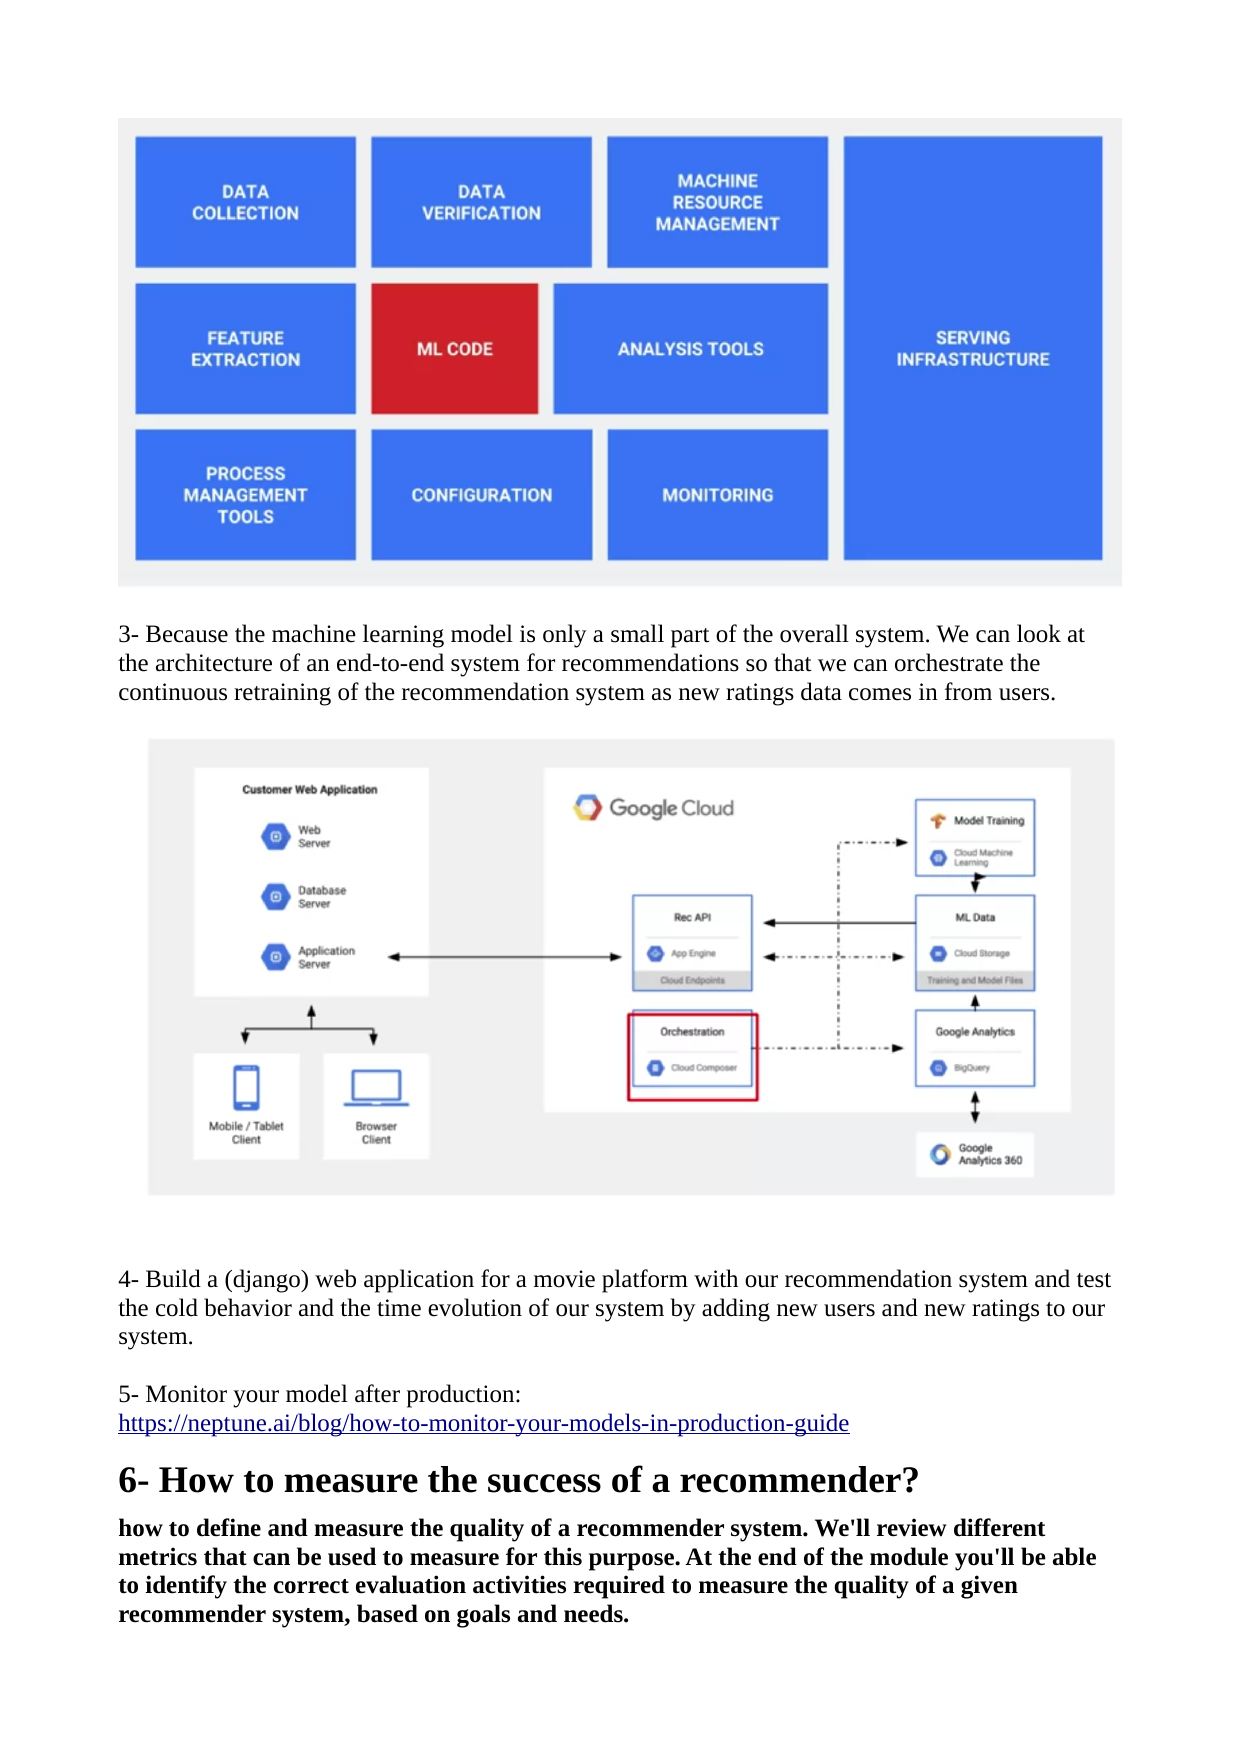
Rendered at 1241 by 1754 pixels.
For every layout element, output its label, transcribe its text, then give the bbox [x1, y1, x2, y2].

subtitle 6- How to measure the success of a recommender? [118, 1457, 1122, 1500]
text how to define and measure the quality of a recommender system. We'll review different metrics that can be used to measure for this purpose. At the end of the module you'll be able to identify the correct evaluation activities required to measure the quality of a given recommender system, based on goals and needs. [118, 1513, 1122, 1628]
picture [118, 118, 1123, 591]
text 5- Monitor your model after production: https://neptune.ai/blog/how-to-monitor-your-models-in-production-guide [118, 1379, 1122, 1436]
text 4- Build a (django) web application for a movie platform with our recommendation system and test the cold behavior and the time evolution of our system by adding new users and new ratings to our system. [118, 1264, 1122, 1350]
picture [118, 734, 1123, 1207]
text 3- Because the machine learning model is only a small part of the overall system. We can look at the architecture of an end-to-end system for recommendations so that we can orchestrate the continuous retraining of the recommendation system as new ratings data comes in from users. [118, 619, 1122, 705]
